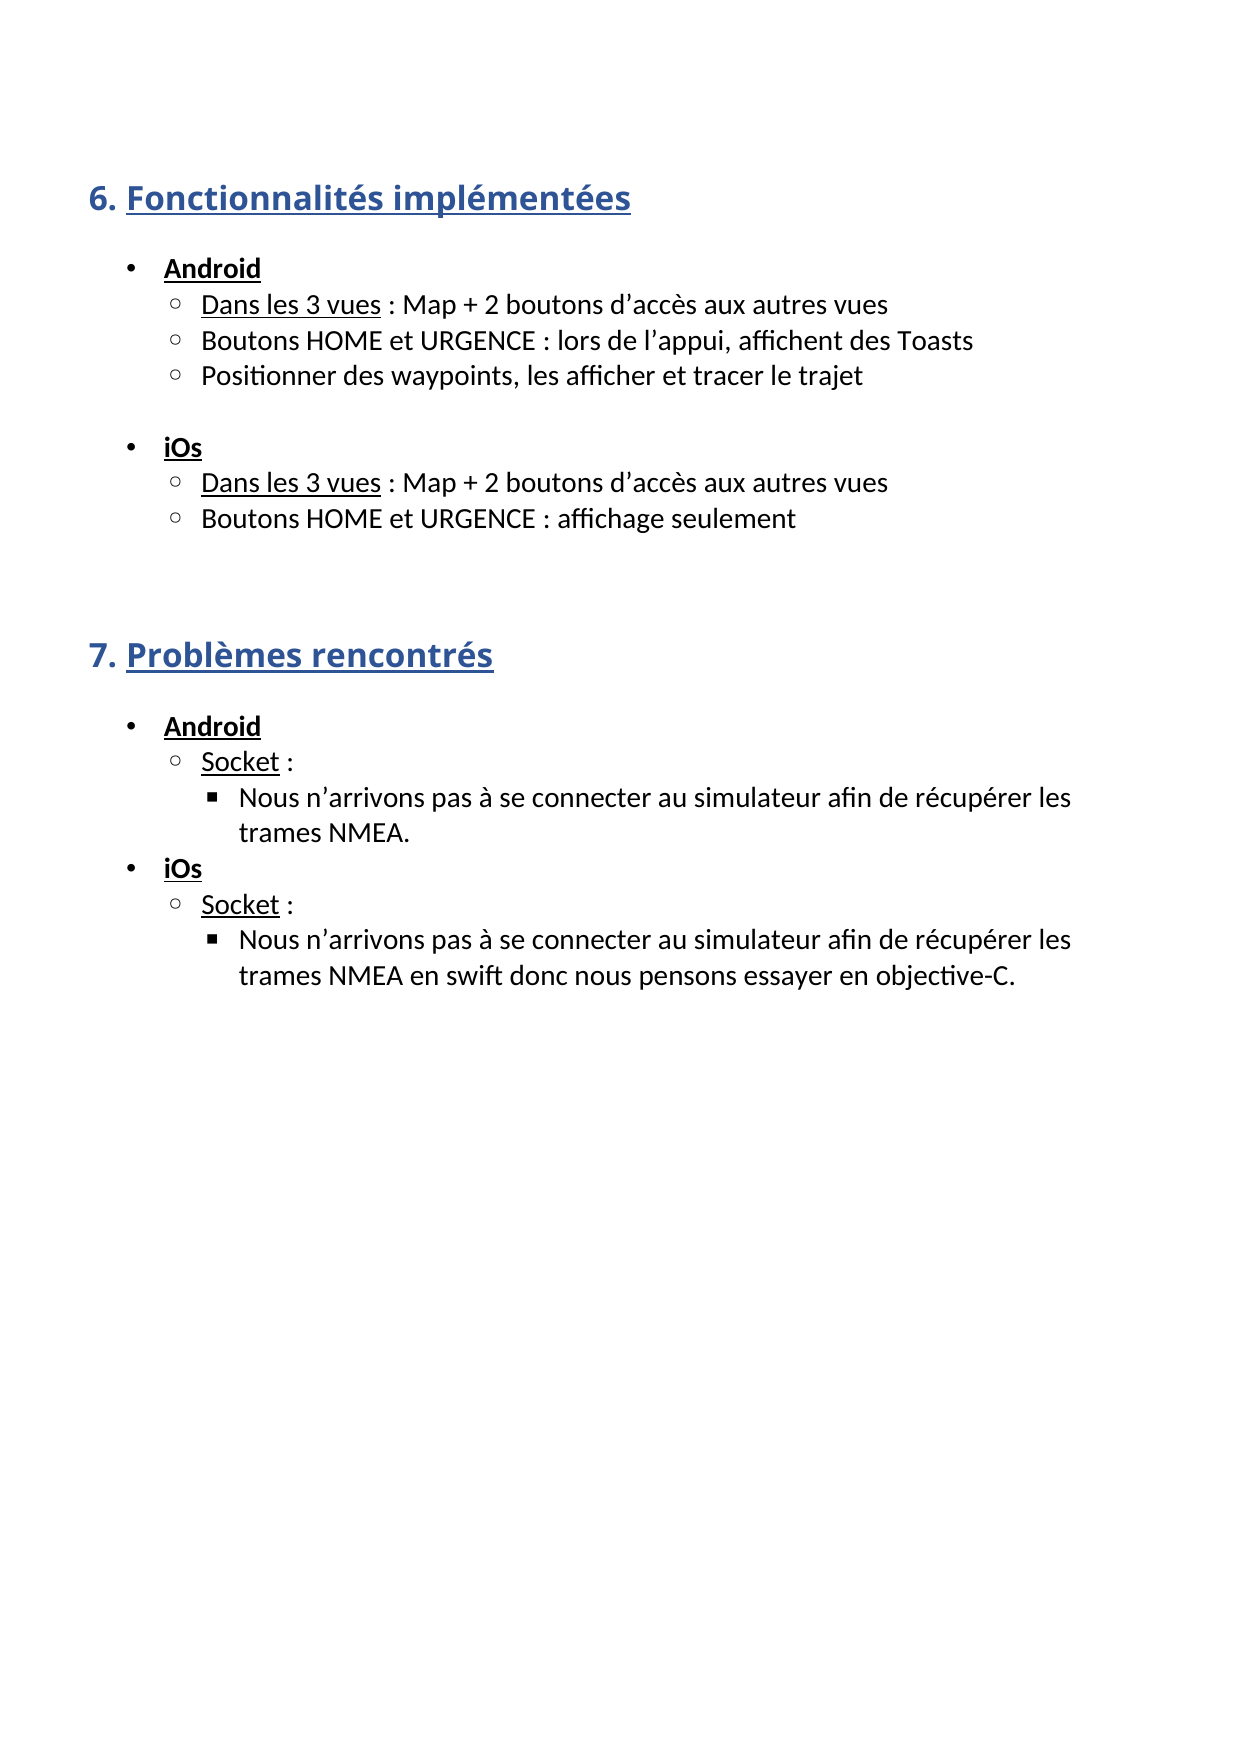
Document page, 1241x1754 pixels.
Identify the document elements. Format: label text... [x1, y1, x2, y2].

list Positionner des waypoints, les afficher et tracer le trajet [163, 357, 1152, 393]
list Dans les 3 vues : Map + 2 boutons d’accès aux autres vues [163, 464, 1152, 500]
list Boutons HOME et URGENCE : lors de l’appui, affichent des Toasts [163, 322, 1152, 357]
list Android [126, 708, 1152, 743]
list iOs [126, 429, 1152, 464]
list Nous n’arrivons pas à se connecter au simulateur afin de récupérer les trames NMEA en swift donc nous pensons essayer en objective-C. [201, 921, 1152, 993]
list Socket : [163, 743, 1152, 779]
subtitle 7. Problèmes rencontrés [88, 632, 1152, 677]
list Socket : [163, 886, 1152, 921]
list iOs [126, 850, 1152, 886]
list Nous n’arrivons pas à se connecter au simulateur afin de récupérer les trames NMEA. [201, 779, 1152, 850]
list Boutons HOME et URGENCE : affichage seulement [163, 500, 1152, 536]
subtitle 6. Fonctionnalités implémentées [88, 174, 1152, 220]
list Android [126, 251, 1152, 286]
list Dans les 3 vues : Map + 2 boutons d’accès aux autres vues [163, 286, 1152, 322]
